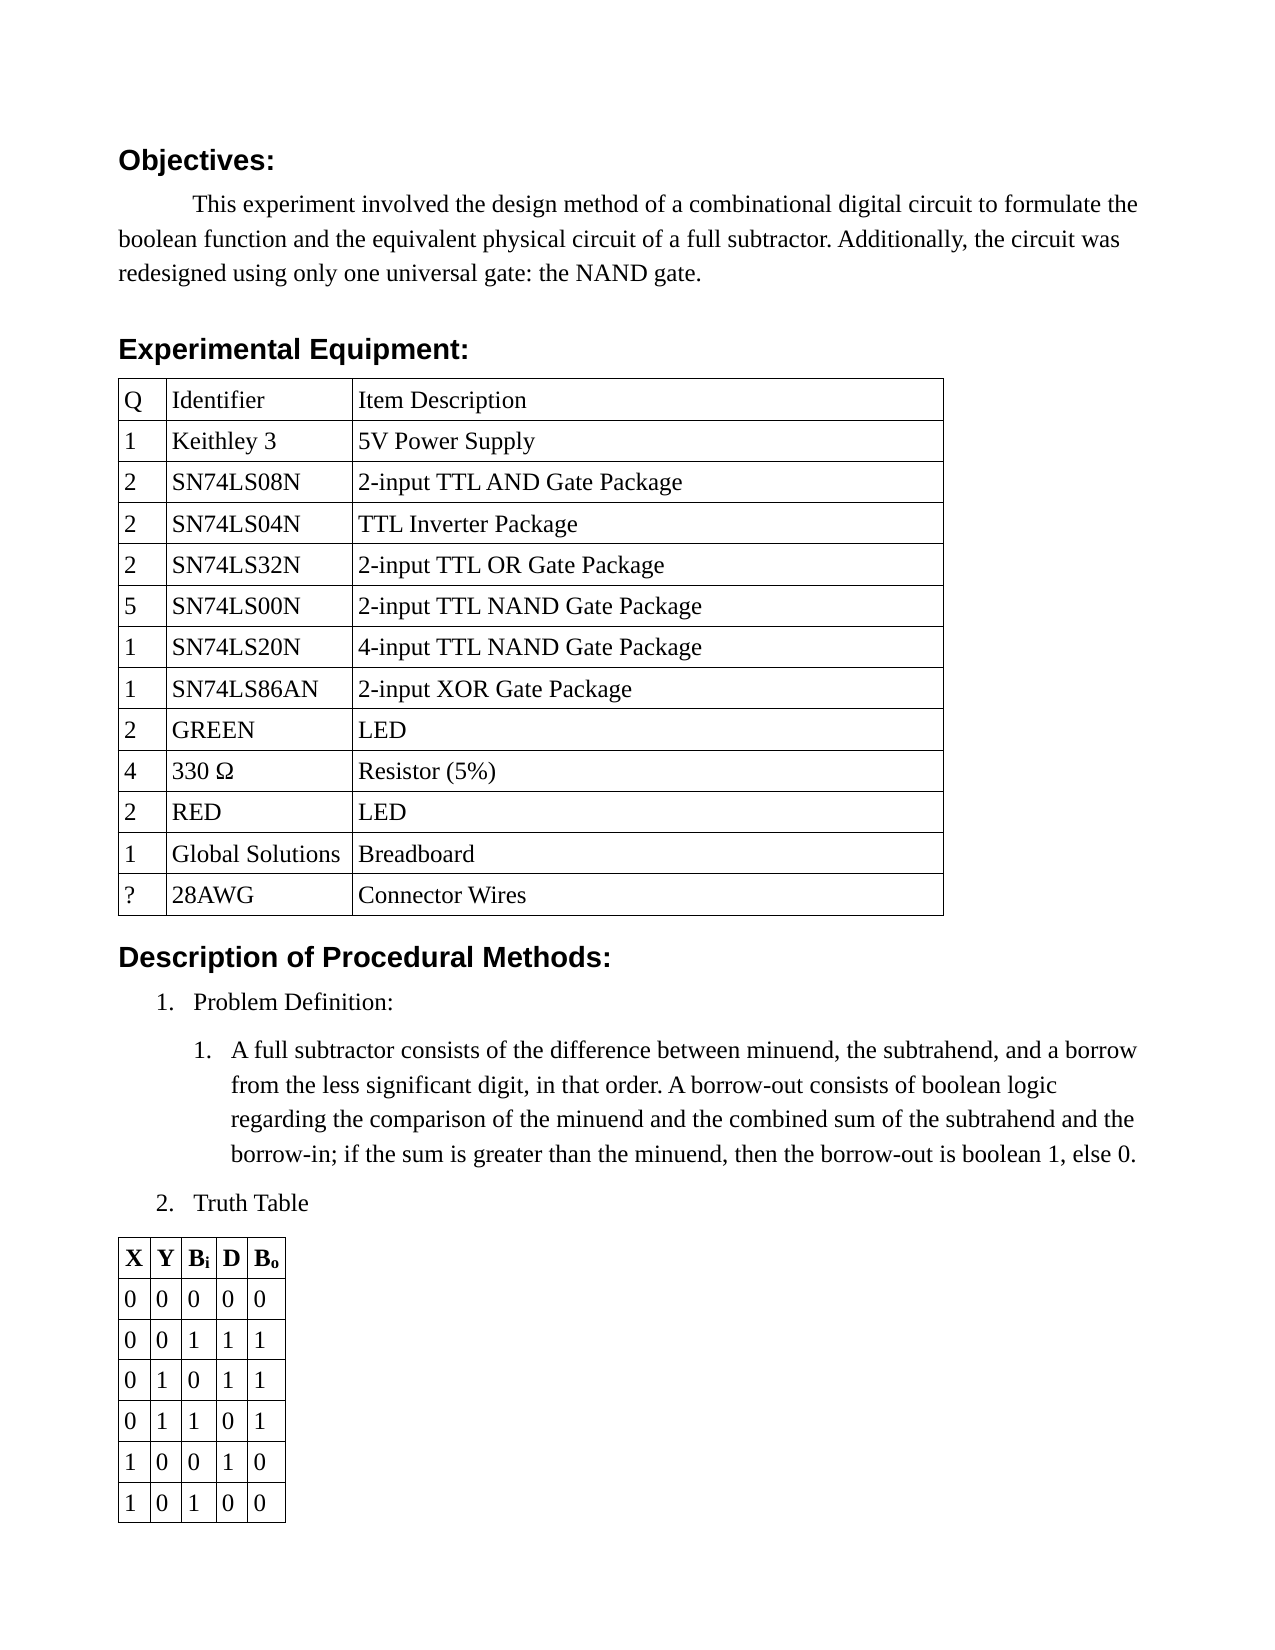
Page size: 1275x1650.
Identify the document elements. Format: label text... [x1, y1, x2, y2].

table_cell 1 [119, 668, 166, 708]
table_cell Keithley 3 [167, 421, 352, 461]
subtitle Experimental Equipment: [118, 332, 1157, 366]
table_cell Resistor (5%) [353, 751, 943, 791]
table_cell TTL Inverter Package [353, 503, 943, 543]
table_cell 1 [119, 627, 166, 667]
table_cell 330 Ω [167, 751, 352, 791]
table_header X [119, 1238, 150, 1278]
table_cell 1 [151, 1360, 181, 1400]
table_cell 1 [119, 1442, 150, 1482]
table_cell SN74LS00N [167, 586, 352, 626]
table_cell SN74LS32N [167, 544, 352, 584]
table_cell 1 [182, 1401, 216, 1441]
table_cell 0 [248, 1442, 285, 1482]
table_cell 4 [119, 751, 166, 791]
table_cell Connector Wires [353, 874, 943, 914]
table_cell 5 [119, 586, 166, 626]
table_cell 0 [182, 1360, 216, 1400]
table_cell Breadboard [353, 833, 943, 873]
table_cell 0 [217, 1483, 247, 1522]
table_cell 1 [182, 1483, 216, 1522]
table_cell 2-input TTL NAND Gate Package [353, 586, 943, 626]
table_cell 2-input TTL OR Gate Package [353, 544, 943, 584]
table_cell 1 [248, 1320, 285, 1359]
table_cell 2-input TTL AND Gate Package [353, 462, 943, 502]
text This experiment involved the design method of a combinational digital circuit to formulate the boolean function and the equivalent physical circuit of a full subtractor. Additionally, the circuit was redesigned using only one universal gate: the NAND gate. [118, 189, 1157, 287]
table_cell 1 [119, 1483, 150, 1522]
table_cell 2 [119, 503, 166, 543]
table_cell LED [353, 709, 943, 749]
subtitle Description of Procedural Methods: [118, 941, 1157, 974]
table_cell SN74LS08N [167, 462, 352, 502]
table_cell 0 [217, 1279, 247, 1319]
table_cell 0 [248, 1483, 285, 1522]
table_header Bi [182, 1238, 216, 1278]
table_header Item Description [353, 379, 943, 419]
table_cell LED [353, 792, 943, 832]
list Problem Definition: [156, 987, 1157, 1015]
table_cell 0 [151, 1320, 181, 1359]
table_cell 1 [119, 421, 166, 461]
table_cell 4-input TTL NAND Gate Package [353, 627, 943, 667]
table_cell GREEN [167, 709, 352, 749]
subtitle Objectives: [118, 143, 1157, 177]
table_cell 2 [119, 462, 166, 502]
table_cell ? [119, 874, 166, 914]
table_cell Global Solutions [167, 833, 352, 873]
table_cell 2-input XOR Gate Package [353, 668, 943, 708]
table_cell 1 [248, 1401, 285, 1441]
table_cell 1 [217, 1442, 247, 1482]
table_cell 1 [151, 1401, 181, 1441]
table_header D [217, 1238, 247, 1278]
table_cell 5V Power Supply [353, 421, 943, 461]
table_cell 2 [119, 544, 166, 584]
table_cell 0 [248, 1279, 285, 1319]
table_cell 28AWG [167, 874, 352, 914]
table_cell 0 [119, 1279, 150, 1319]
table_cell 0 [119, 1360, 150, 1400]
table_cell 0 [217, 1401, 247, 1441]
table_cell 0 [182, 1442, 216, 1482]
table_cell 2 [119, 709, 166, 749]
table_cell SN74LS20N [167, 627, 352, 667]
table_cell 2 [119, 792, 166, 832]
table_cell 1 [119, 833, 166, 873]
table_header Q [119, 379, 166, 419]
table_header Identifier [167, 379, 352, 419]
table_cell 0 [119, 1320, 150, 1359]
table_cell 1 [217, 1360, 247, 1400]
table_header Y [151, 1238, 181, 1278]
table_cell 0 [119, 1401, 150, 1441]
table_cell SN74LS86AN [167, 668, 352, 708]
table_cell 1 [182, 1320, 216, 1359]
list Truth Table [156, 1188, 1157, 1217]
table_header Bo [248, 1238, 285, 1278]
table_cell 0 [182, 1279, 216, 1319]
table_cell 0 [151, 1442, 181, 1482]
table_cell 1 [248, 1360, 285, 1400]
table_cell 0 [151, 1279, 181, 1319]
table_cell SN74LS04N [167, 503, 352, 543]
list A full subtractor consists of the difference between minuend, the subtrahend, and a borrow from the less significant digit, in that order. A borrow-out consists of boolean logic regarding the comparison of the minuend and the combined sum of the subtrahend and the borrow-in; if the sum is greater than the minuend, then the borrow-out is boolean 1, else 0. [193, 1036, 1157, 1168]
table_cell 0 [151, 1483, 181, 1522]
table_cell 1 [217, 1320, 247, 1359]
table_cell RED [167, 792, 352, 832]
